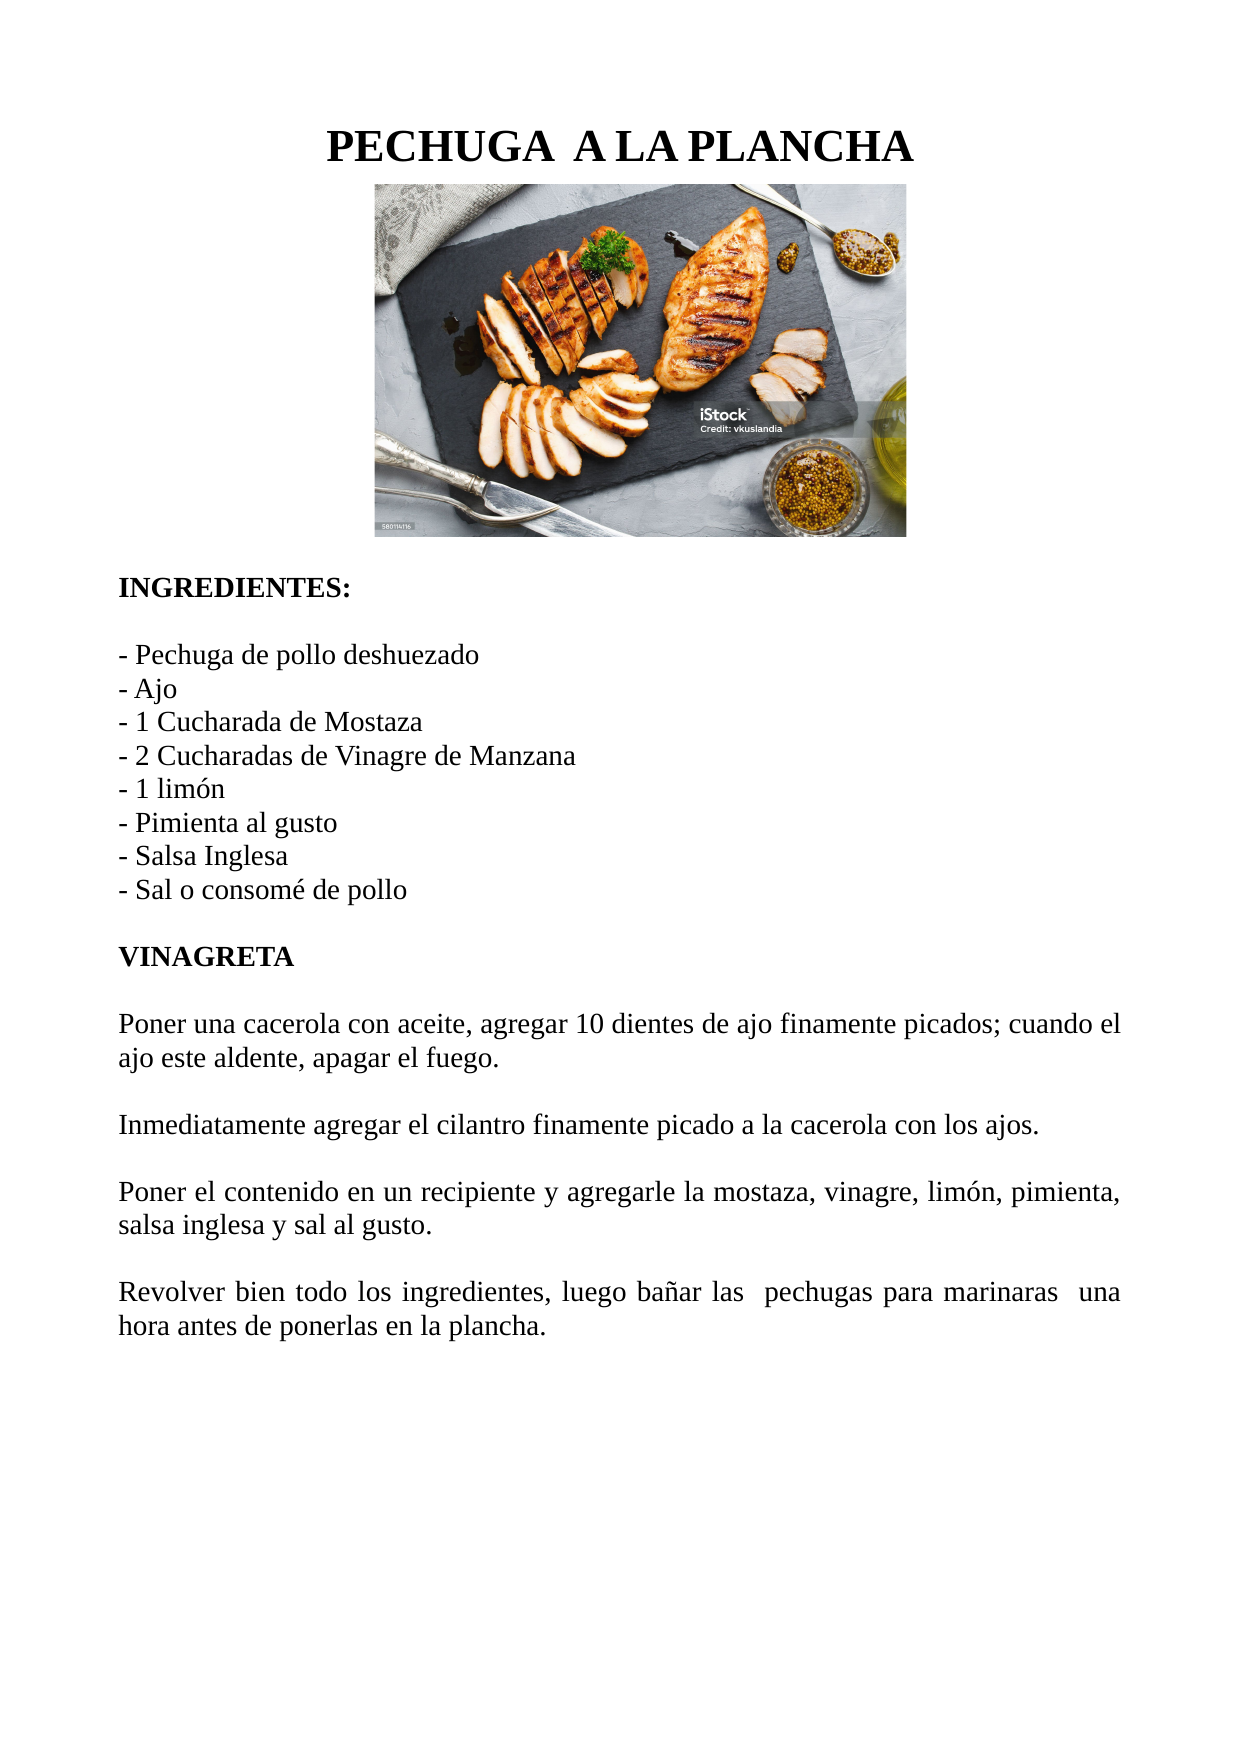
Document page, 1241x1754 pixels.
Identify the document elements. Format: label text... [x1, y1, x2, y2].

text - Sal o consomé de pollo [118, 872, 1122, 906]
text PECHUGA A LA PLANCHA [118, 118, 1122, 171]
text INGREDIENTES: [118, 570, 1122, 604]
text Poner el contenido en un recipiente y agregarle la mostaza, vinagre, limón, pimienta, salsa inglesa y sal al gusto. [118, 1174, 1122, 1241]
text - Salsa Inglesa [118, 838, 1122, 872]
text - 2 Cucharadas de Vinagre de Manzana [118, 738, 1122, 771]
text - Ajo [118, 671, 1122, 704]
text - 1 Cucharada de Mostaza [118, 704, 1122, 738]
text Inmediatamente agregar el cilantro finamente picado a la cacerola con los ajos. [118, 1107, 1122, 1140]
text - Pimienta al gusto [118, 805, 1122, 838]
text - 1 limón [118, 771, 1122, 805]
text Revolver bien todo los ingredientes, luego bañar las pechugas para marinaras una hora antes de ponerlas en la plancha. [118, 1274, 1122, 1342]
text Poner una cacerola con aceite, agregar 10 dientes de ajo finamente picados; cuando el ajo este aldente, apagar el fuego. [118, 1006, 1122, 1073]
picture [374, 184, 907, 537]
text - Pechuga de pollo deshuezado [118, 637, 1122, 671]
text VINAGRETA [118, 939, 1122, 973]
